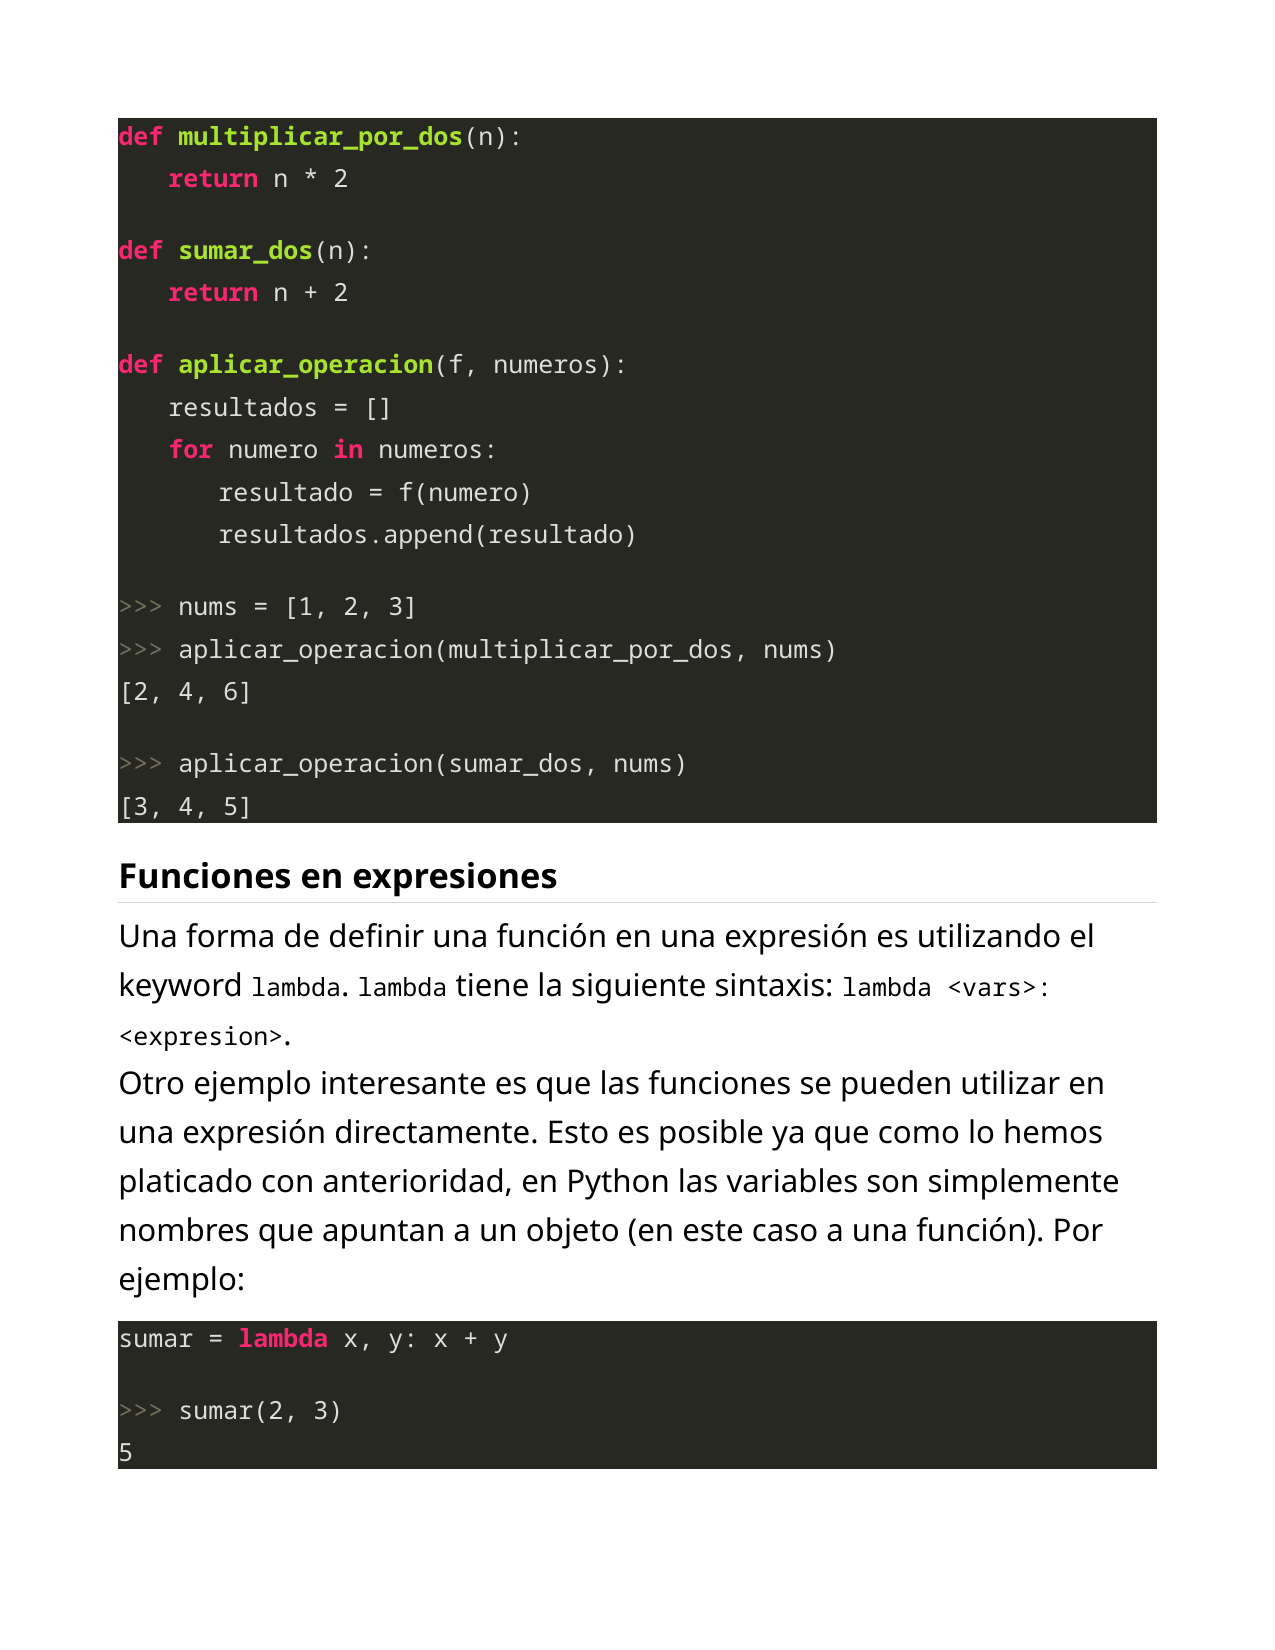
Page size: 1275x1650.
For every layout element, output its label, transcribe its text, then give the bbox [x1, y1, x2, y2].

text >>> aplicar_operacion(sumar_dos, nums) [118, 746, 1157, 780]
text return n + 2 [118, 275, 1157, 309]
text >>> aplicar_operacion(multiplicar_por_dos, nums) [118, 632, 1157, 666]
text resultado = f(numero) [118, 474, 1157, 509]
text def sumar_dos(n): [118, 233, 1157, 267]
text Otro ejemplo interesante es que las funciones se pueden utilizar en una expresión directamente. Esto es posible ya que como lo hemos platicado con anterioridad, en Python las variables son simplemente nombres que apuntan a un objeto (en este caso a una función). Por ejemplo: [118, 1061, 1157, 1299]
text resultados.append(resultado) [118, 517, 1157, 551]
text [3, 4, 5] [118, 788, 1157, 823]
text return n * 2 [118, 161, 1157, 195]
text def aplicar_operacion(f, numeros): [118, 347, 1157, 381]
text >>> sumar(2, 3) [118, 1392, 1157, 1427]
text sumar = lambda x, y: x + y [118, 1321, 1157, 1354]
text 5 [118, 1435, 1157, 1469]
text for numero in numeros: [118, 432, 1157, 466]
text Una forma de definir una función en una expresión es utilizando el keyword lambda. lambda tiene la siguiente sintaxis: lambda <vars>: <expresion>. [118, 914, 1157, 1055]
text [2, 4, 6] [118, 674, 1157, 708]
text resultados = [] [118, 389, 1157, 424]
text >>> nums = [1, 2, 3] [118, 589, 1157, 623]
text def multiplicar_por_dos(n): [118, 118, 1157, 152]
subtitle Funciones en expresiones [118, 852, 1157, 902]
